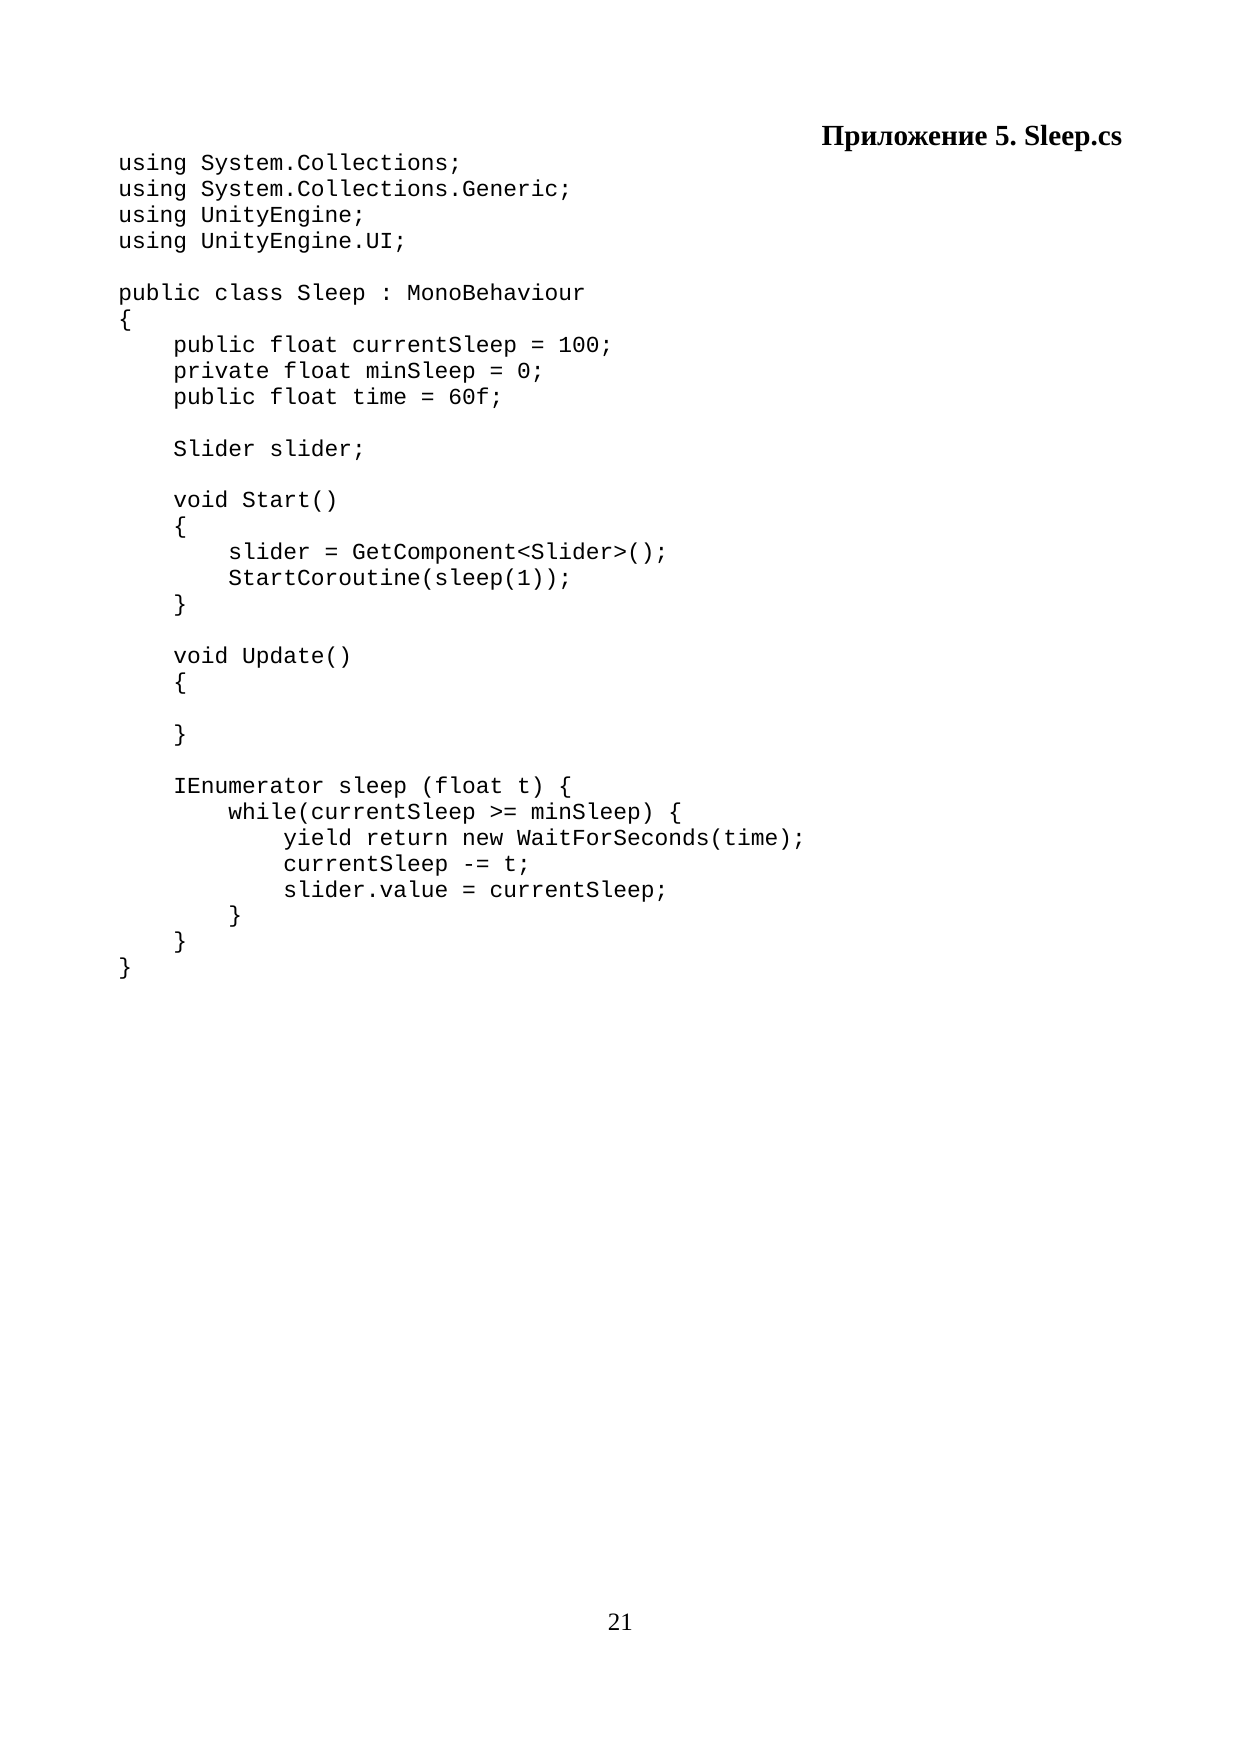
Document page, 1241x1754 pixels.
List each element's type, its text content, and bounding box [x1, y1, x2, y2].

text using System.Collections.Generic; [118, 178, 1122, 203]
text currentSleep -= t; [118, 852, 1122, 878]
text Slider slider; [118, 437, 1122, 463]
text } [118, 593, 1122, 618]
text slider = GetComponent<Slider>(); [118, 541, 1122, 567]
text slider.value = currentSleep; [118, 878, 1122, 904]
text public float currentSleep = 100; [118, 333, 1122, 359]
text { [118, 307, 1122, 333]
text Приложение 5. Sleep.cs [118, 118, 1122, 152]
text void Update() [118, 644, 1122, 670]
text { [118, 670, 1122, 696]
text public class Sleep : MonoBehaviour [118, 281, 1122, 307]
text yield return new WaitForSeconds(time); [118, 826, 1122, 852]
text using UnityEngine.UI; [118, 229, 1122, 255]
text } [118, 904, 1122, 930]
text { [118, 515, 1122, 541]
text using UnityEngine; [118, 203, 1122, 229]
text IEnumerator sleep (float t) { [118, 774, 1122, 800]
text public float time = 60f; [118, 385, 1122, 411]
text } [118, 722, 1122, 748]
text while(currentSleep >= minSleep) { [118, 800, 1122, 826]
text StartCoroutine(sleep(1)); [118, 567, 1122, 593]
text } [118, 956, 1122, 982]
text using System.Collections; [118, 152, 1122, 178]
text } [118, 930, 1122, 956]
text void Start() [118, 489, 1122, 515]
text private float minSleep = 0; [118, 359, 1122, 385]
